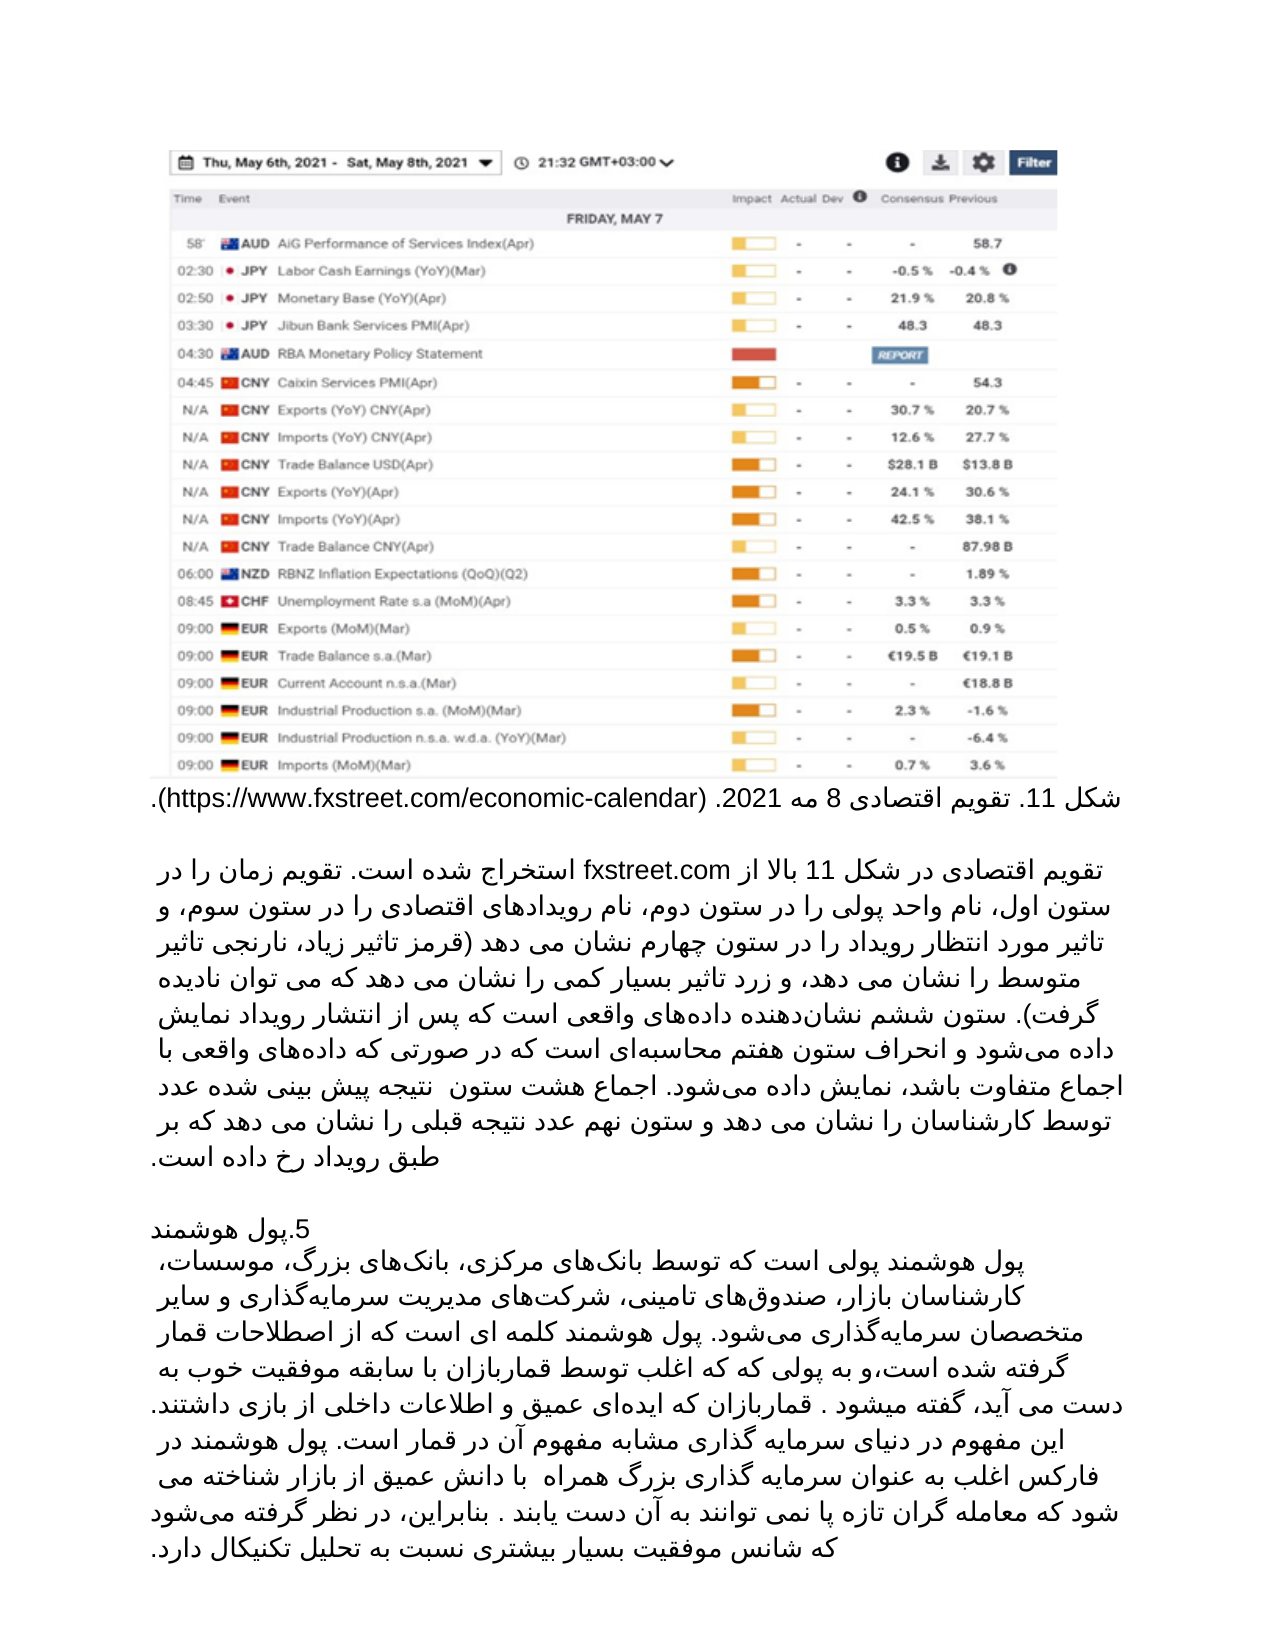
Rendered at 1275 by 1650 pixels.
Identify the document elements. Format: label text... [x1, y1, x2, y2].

text این مفهوم در دنیای سرمایه گذاری مشابه مفهوم آن در قمار است. پول هوشمند در فارکس اغلب به عنوان سرمایه گذاری بزرگ همراه با دانش عمیق از بازار شناخته می شود که معامله گران تازه پا نمی توانند به آن دست یابند . بنابراین، در نظر گرفته می‌شود که شانس موفقیت بسیار بیشتری نسبت به تحلیل تکنیکال دارد. [150, 1424, 1125, 1563]
text شکل 11. تقویم اقتصادی 8 مه 2021. (https://www.fxstreet.com/economic-calendar). [150, 782, 1125, 813]
text پول هوشمند پولی است که توسط بانک‌های مرکزی، بانک‌های بزرگ، موسسات، کارشناسان بازار، صندوق‌های تامینی، شرکت‌های مدیریت سرمایه‌گذاری و سایر متخصصان سرمایه‌گذاری می‌شود. پول هوشمند کلمه ای است که از اصطلاحات قمار گرفته شده است،و به پولی که که اغلب توسط قماربازان با سابقه موفقیت خوب به دست می آید، گفته میشود . قماربازان که ایده‌ای عمیق و اطلاعات داخلی از بازی داشتند. [150, 1244, 1125, 1419]
title 5.پول هوشمند [150, 1213, 1125, 1244]
text تقویم اقتصادی در شکل 11 بالا از fxstreet.com استخراج شده است. تقویم زمان را در ستون اول، نام واحد پولی را در ستون دوم، نام رویدادهای اقتصادی را در ستون سوم، و تاثیر مورد انتظار رویداد را در ستون چهارم نشان می دهد (قرمز تاثیر زیاد، نارنجی تاثیر متوسط را نشان می دهد، و زرد تاثیر بسیار کمی را نشان می دهد که می توان نادیده گرفت). ستون ششم نشان‌دهنده داده‌های واقعی است که پس از انتشار رویداد نمایش داده می‌شود و انحراف ستون هفتم محاسبه‌ای است که در صورتی که داده‌های واقعی با اجماع متفاوت باشد، نمایش داده می‌شود. اجماع هشت ستون نتیجه پیش بینی شده عدد توسط کارشناسان را نشان می دهد و ستون نهم عدد نتیجه قبلی را نشان می دهد که بر طبق رویداد رخ داده است. [150, 854, 1125, 1173]
